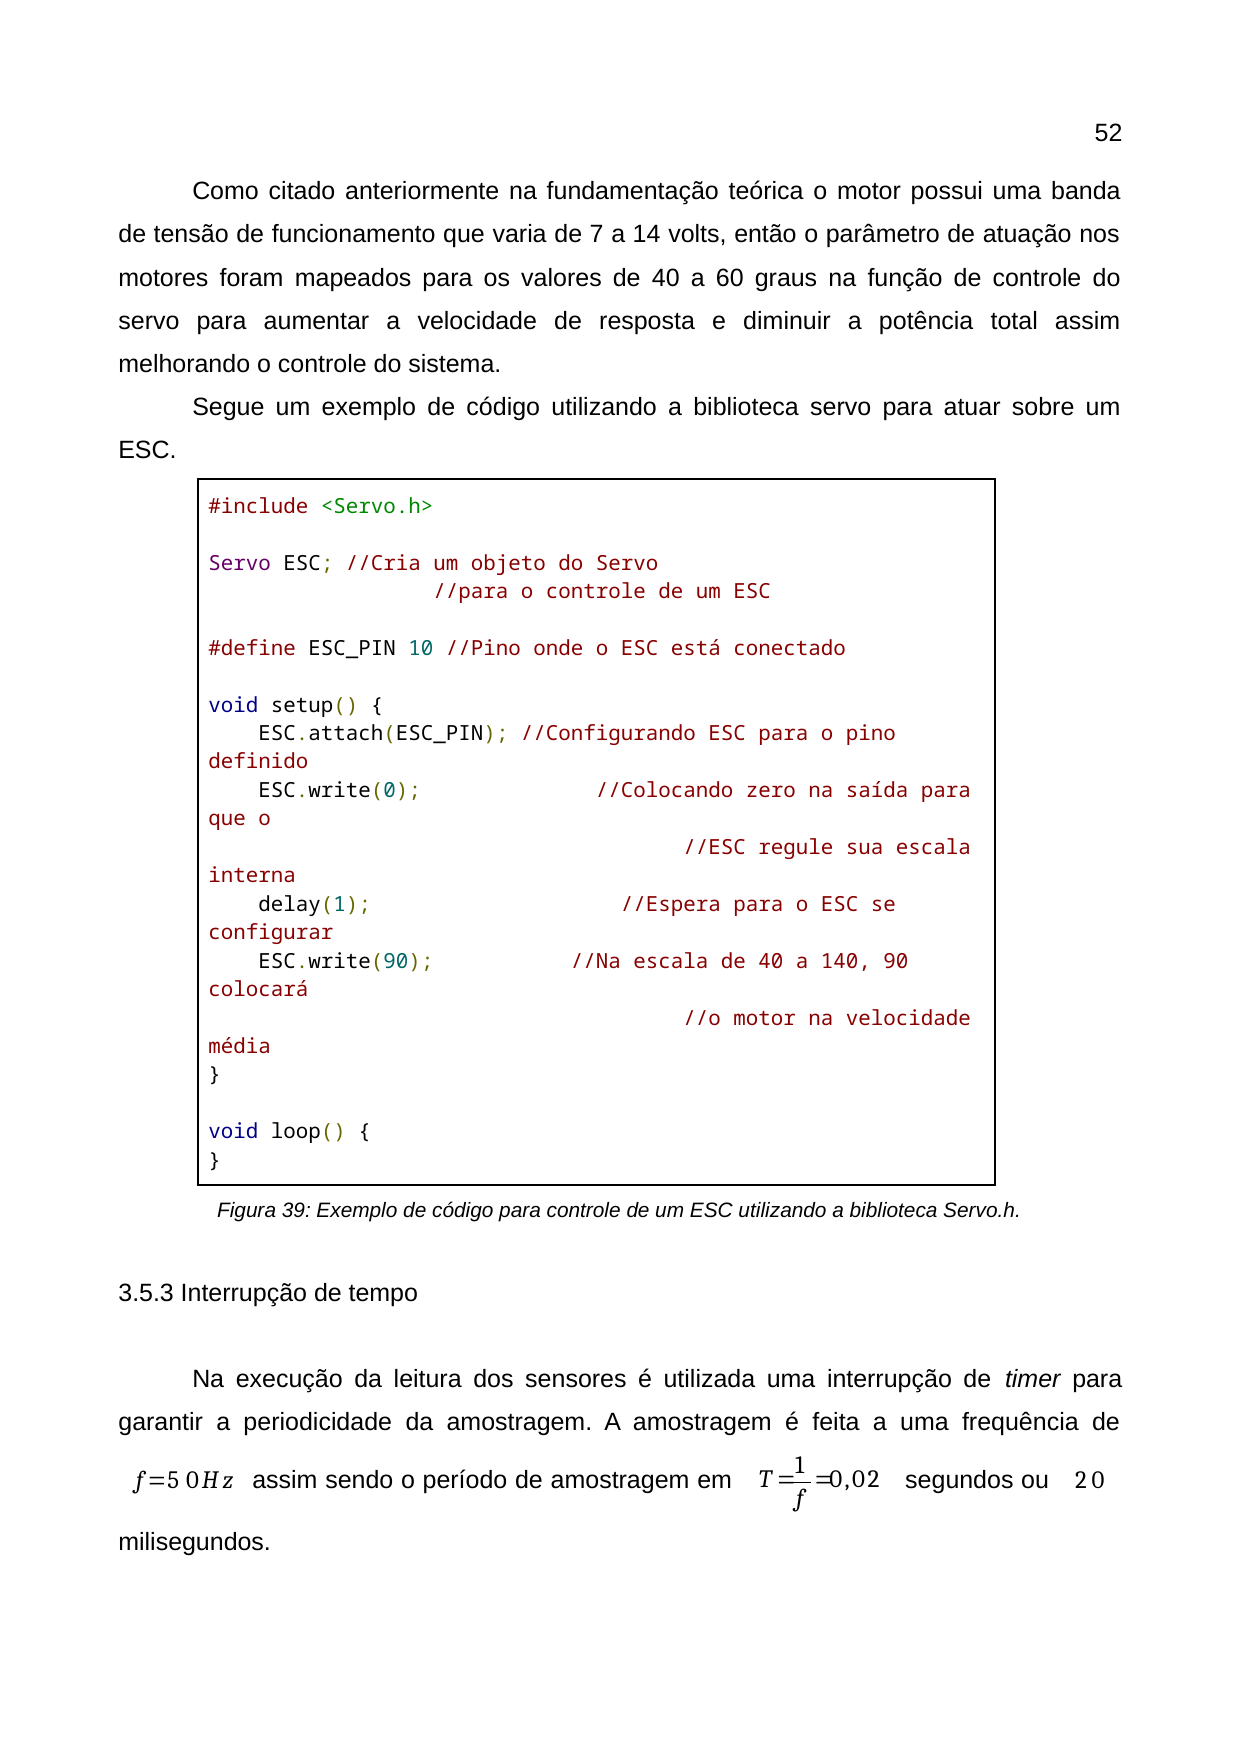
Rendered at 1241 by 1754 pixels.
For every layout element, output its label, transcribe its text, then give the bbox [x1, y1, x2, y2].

text Como citado anteriormente na fundamentação teórica o motor possui uma banda de tensão de funcionamento que varia de 7 a 14 volts, então o parâmetro de atuação nos motores foram mapeados para os valores de 40 a 60 graus na função de controle do servo para aumentar a velocidade de resposta e diminuir a potência total assim melhorando o controle do sistema. [118, 176, 1122, 378]
text Segue um exemplo de código utilizando a biblioteca servo para atuar sobre um ESC. [118, 392, 1122, 464]
subtitle 3.5.3 Interrupção de tempo [118, 1278, 1122, 1307]
table_header #include <Servo.h> Servo ESC; //Cria um objeto do Servo //para o controle de um ESC #define ESC_PIN 10 //Pino onde o ESC está conectado void setup() { ESC.attach(ESC_PIN); //Configurando ESC para o pino definido ESC.write(0); //Colocando zero na saída para que o //ESC regule sua escala interna delay(1); //Espera para o ESC se configurar ESC.write(90); //Na escala de 40 a 140, 90 colocará //o motor na velocidade média } void loop() { } [199, 480, 994, 1184]
text Figura 39: Exemplo de código para controle de um ESC utilizando a biblioteca Servo.h. [118, 1198, 1122, 1222]
text Na execução da leitura dos sensores é utilizada uma interrupção de timer para garantir a periodicidade da amostragem. A amostragem é feita a uma frequência de assim sendo o período de amostragem em segundos ou milisegundos. [118, 1364, 1122, 1556]
